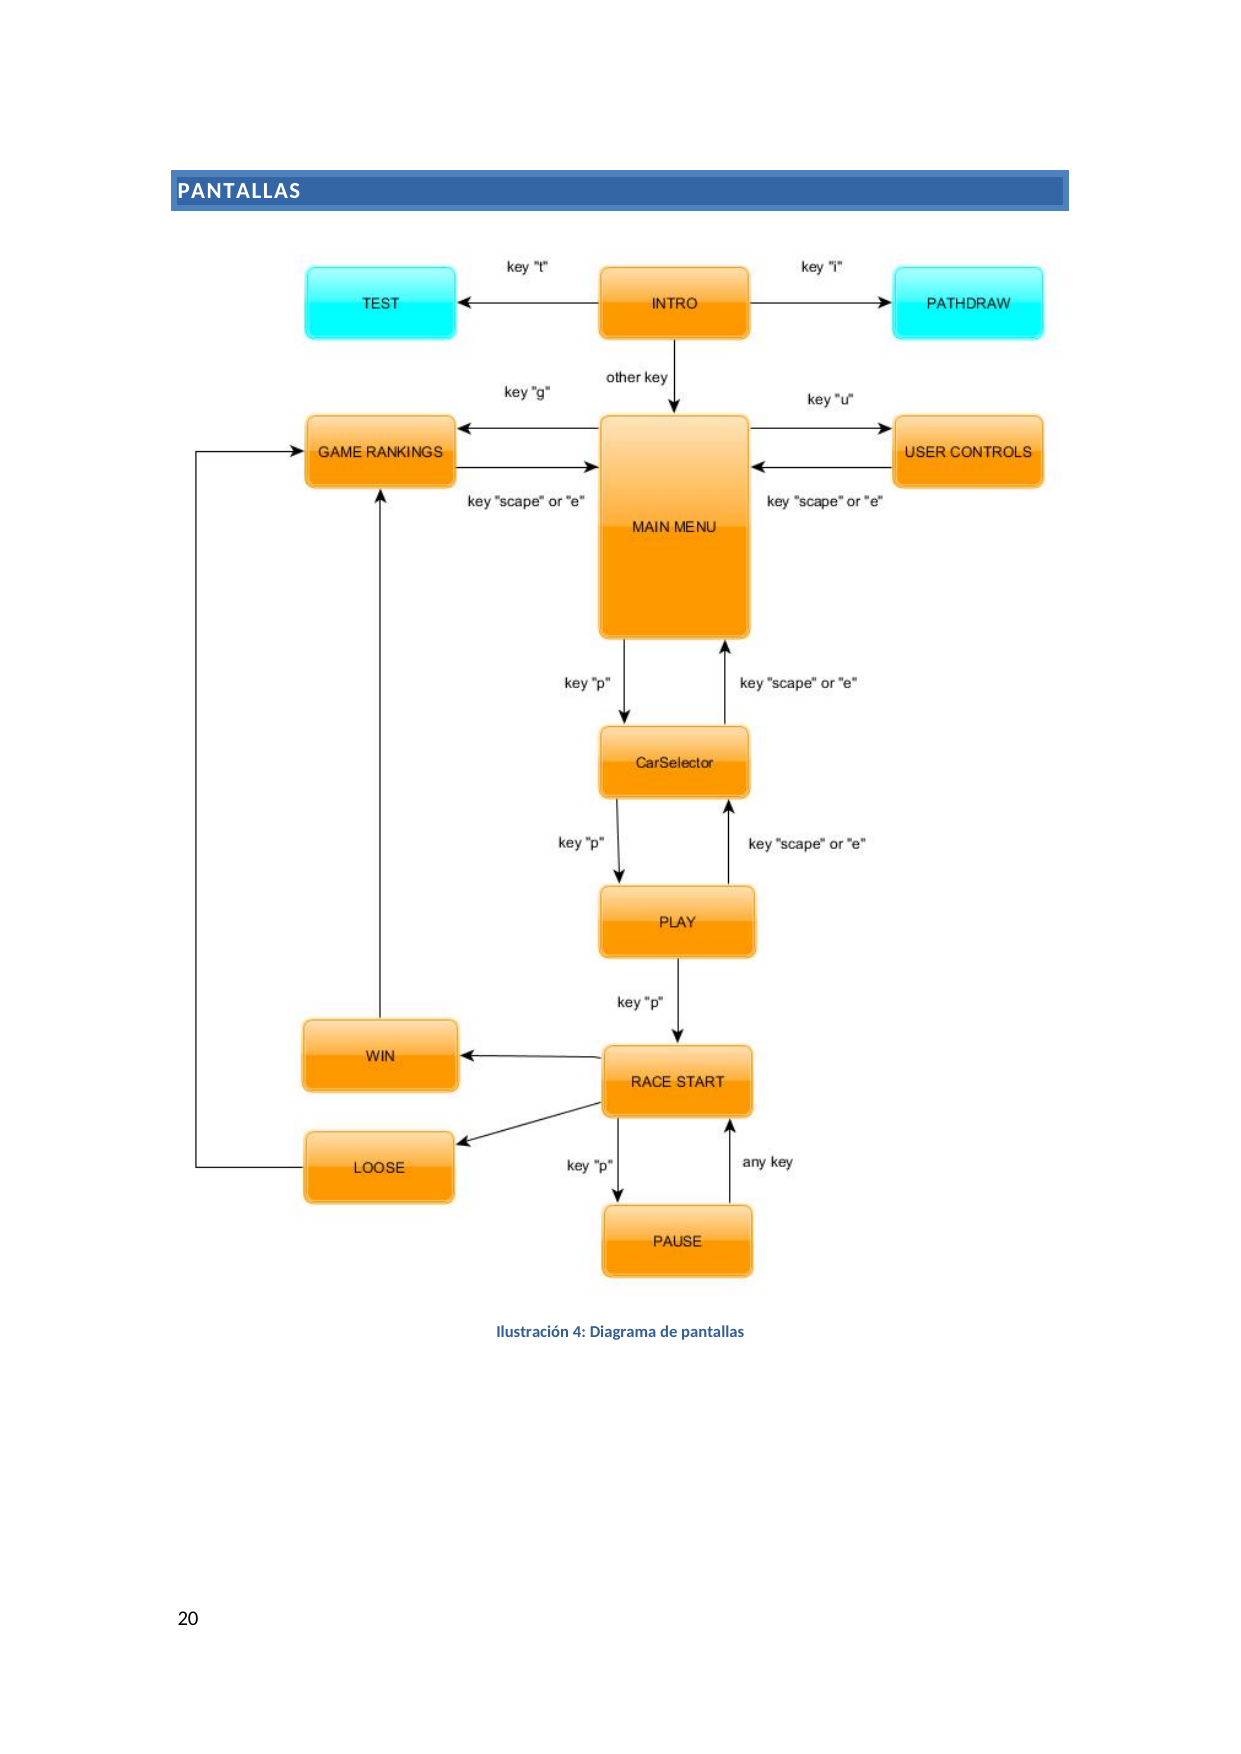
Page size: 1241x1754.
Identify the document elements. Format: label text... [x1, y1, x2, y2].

subtitle PANTALLAS [177, 177, 1063, 205]
text Ilustración 4: Diagrama de pantallas [177, 1321, 1063, 1342]
picture [177, 236, 1063, 1297]
